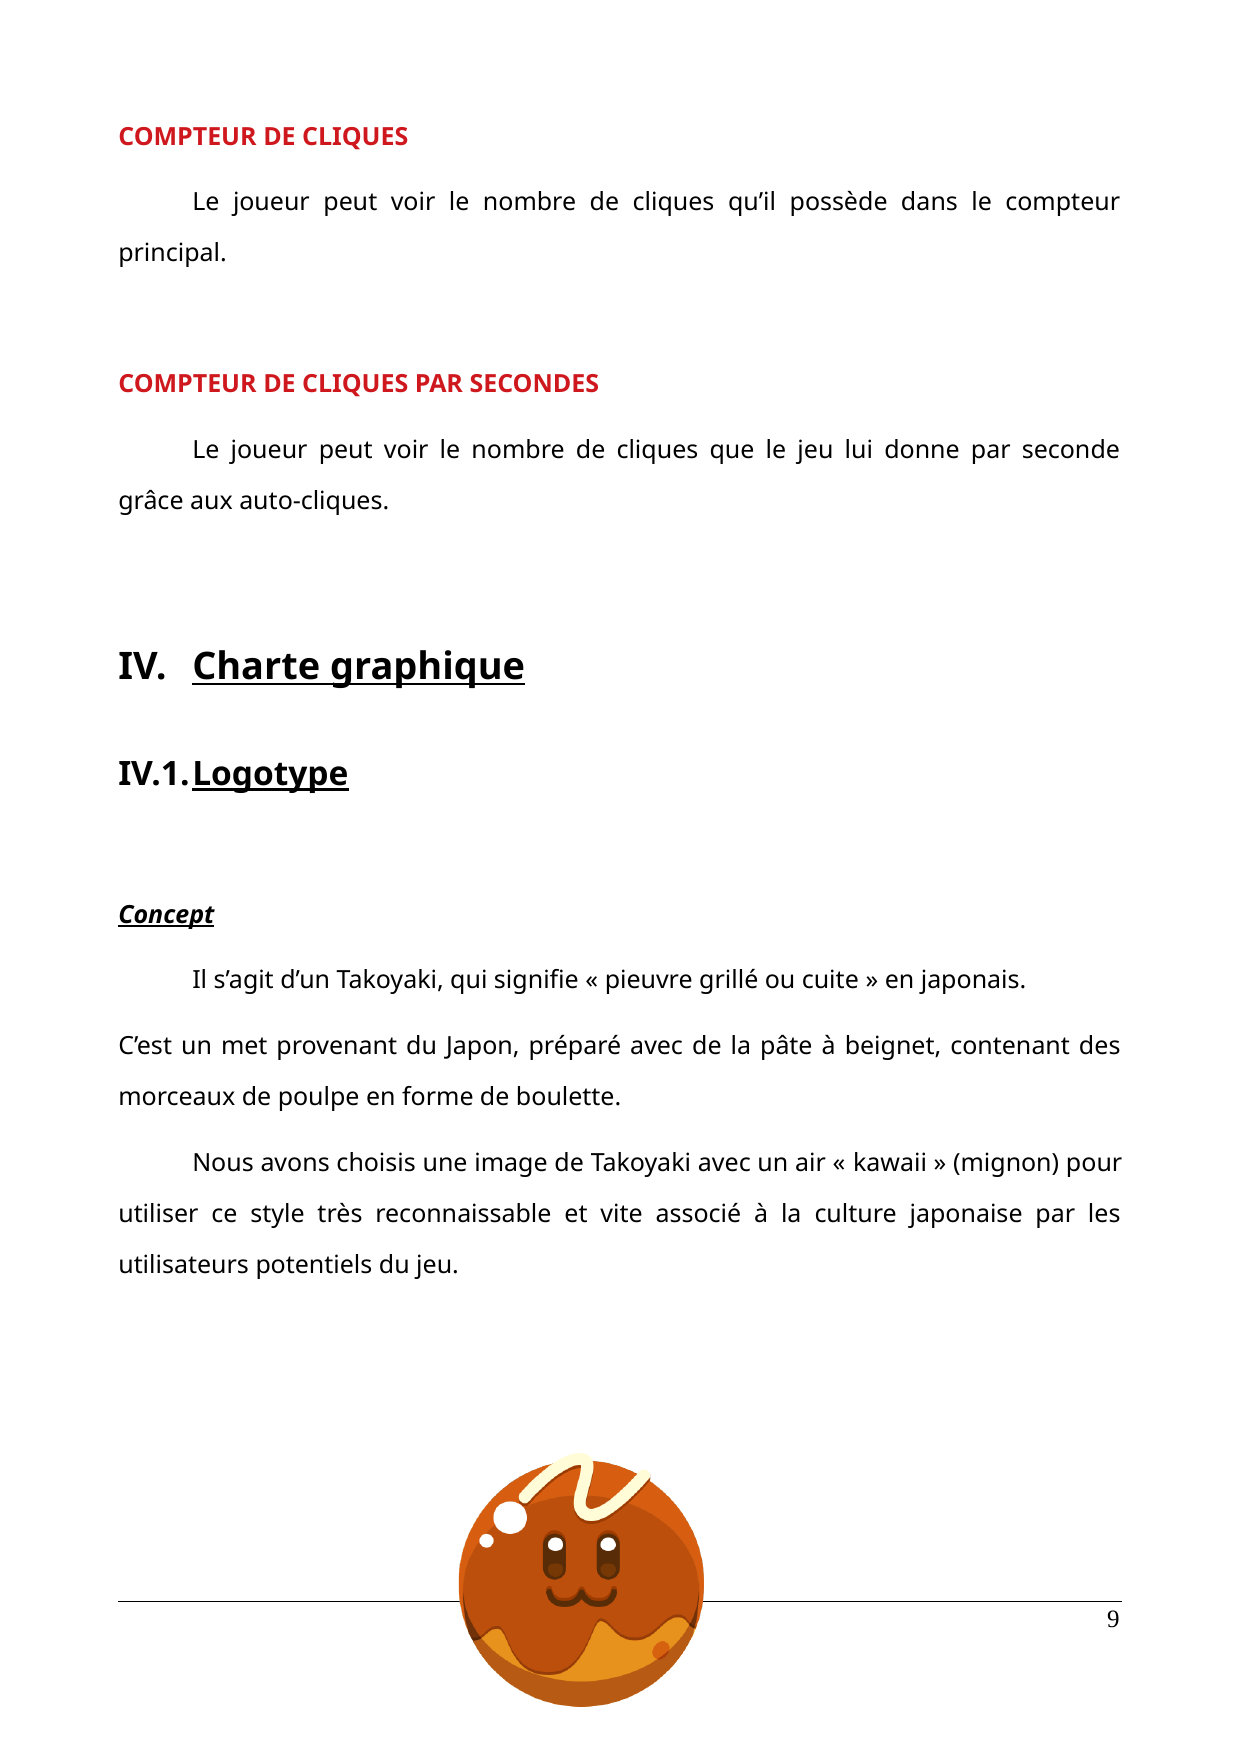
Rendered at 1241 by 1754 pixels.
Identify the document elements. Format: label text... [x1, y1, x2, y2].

text Nous avons choisis une image de Takoyaki avec un air « kawaii » (mignon) pour utiliser ce style très reconnaissable et vite associé à la culture japonaise par les utilisateurs potentiels du jeu. [118, 1144, 1122, 1281]
picture [426, 1419, 736, 1729]
text COMPTEUR DE CLIQUES [118, 118, 1122, 152]
text Le joueur peut voir le nombre de cliques que le jeu lui donne par seconde grâce aux auto-cliques. [118, 432, 1122, 517]
text COMPTEUR DE CLIQUES PAR SECONDES [118, 366, 1122, 400]
subtitle Charte graphique [118, 639, 1122, 691]
text Il s’agit d’un Takoyaki, qui signifie « pieuvre grillé ou cuite » en japonais. [118, 962, 1122, 996]
text Le joueur peut voir le nombre de cliques qu’il possède dans le compteur principal. [118, 184, 1122, 269]
text C’est un met provenant du Japon, préparé avec de la pâte à beignet, contenant des morceaux de poulpe en forme de boulette. [118, 1028, 1122, 1113]
subtitle Logotype [118, 750, 1122, 796]
text Concept [118, 896, 1122, 931]
